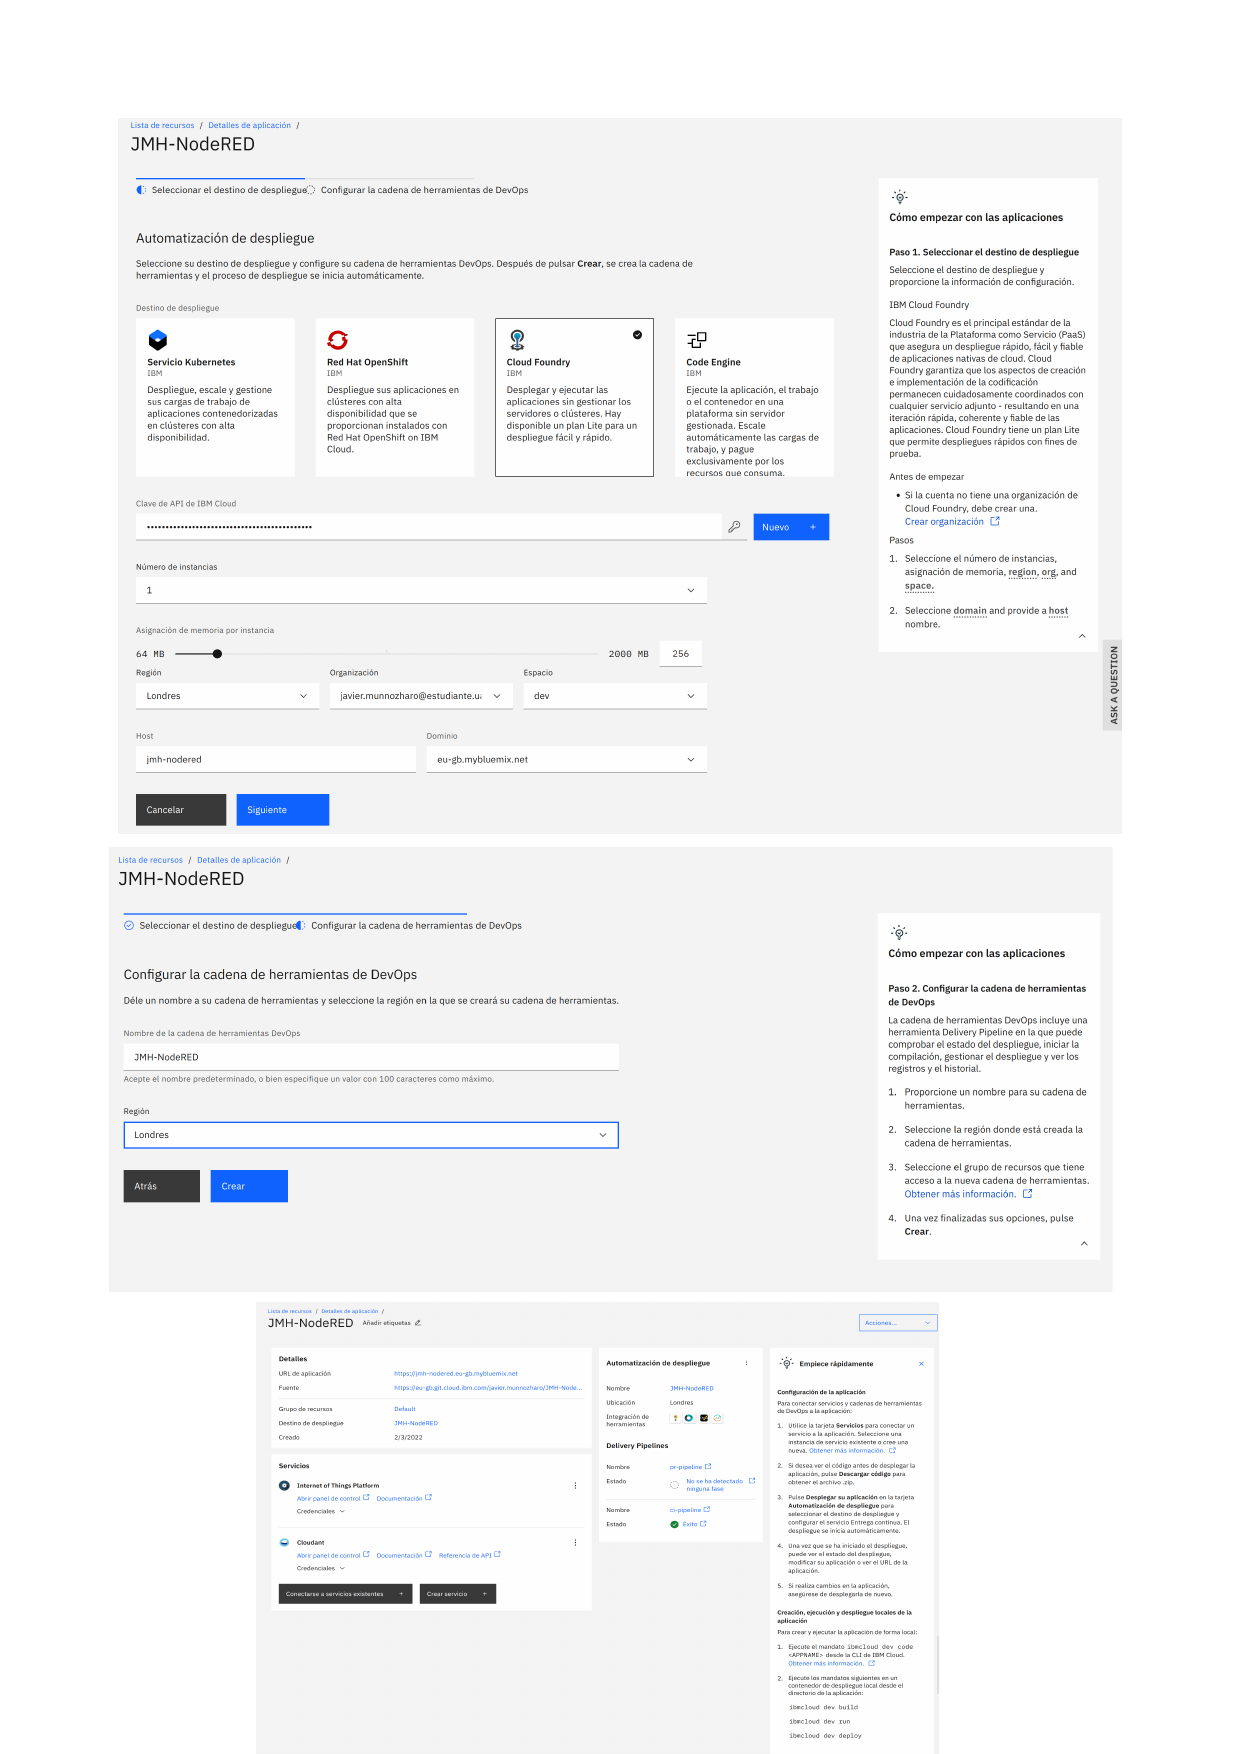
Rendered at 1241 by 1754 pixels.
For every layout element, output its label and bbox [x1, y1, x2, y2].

picture [118, 118, 1123, 834]
picture [108, 847, 1113, 1292]
picture [256, 1302, 940, 1754]
